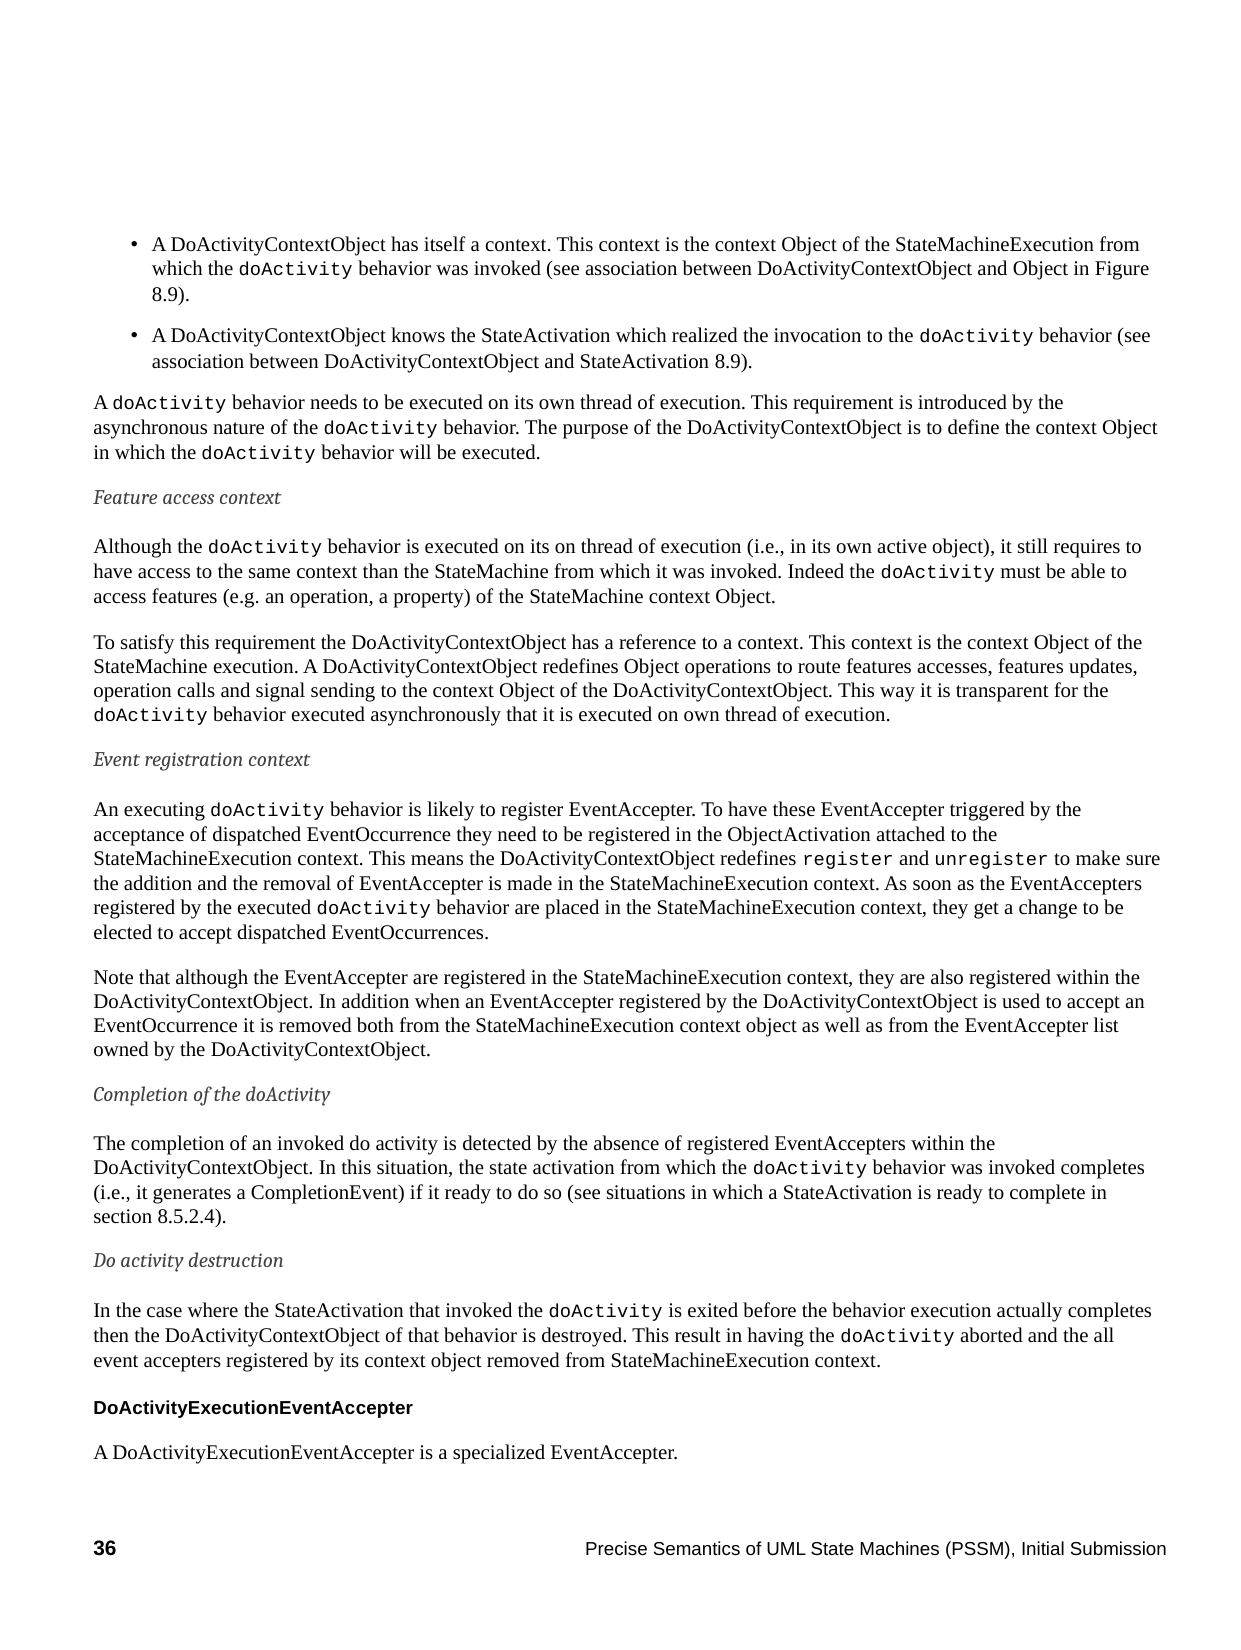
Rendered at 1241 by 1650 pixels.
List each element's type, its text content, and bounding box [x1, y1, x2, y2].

text A DoActivityExecutionEventAccepter is a specialized EventAccepter. [93, 1439, 1164, 1464]
text To satisfy this requirement the DoActivityContextObject has a reference to a context. This context is the context Object of the StateMachine execution. A DoActivityContextObject redefines Object operations to route features accesses, features updates, operation calls and signal sending to the context Object of the DoActivityContextObject. This way it is transparent for the doActivity behavior executed asynchronously that it is executed on own thread of execution. [93, 629, 1164, 727]
text Although the doActivity behavior is executed on its on thread of execution (i.e., in its own active object), it still requires to have access to the same context than the StateMachine from which it was invoked. Indeed the doActivity must be able to access features (e.g. an operation, a property) of the StateMachine context Object. [93, 534, 1164, 608]
subtitle Event registration context [93, 748, 1164, 772]
text In the case where the StateActivation that invoked the doActivity is exited before the behavior execution actually completes then the DoActivityContextObject of that behavior is destroyed. This result in having the doActivity aborted and the all event accepters registered by its context object removed from StateMachineExecution context. [93, 1298, 1164, 1372]
subtitle Completion of the doActivity [93, 1082, 1164, 1106]
text A doActivity behavior needs to be executed on its own thread of execution. This requirement is introduced by the asynchronous nature of the doActivity behavior. The purpose of the DoActivityContextObject is to define the context Object in which the doActivity behavior will be executed. [93, 389, 1164, 465]
subtitle Feature access context [93, 486, 1164, 510]
list A DoActivityContextObject knows the StateActivation which realized the invocation to the doActivity behavior (see association between DoActivityContextObject and StateActivation 8.9). [131, 323, 1164, 373]
list A DoActivityContextObject has itself a context. This context is the context Object of the StateMachineExecution from which the doActivity behavior was invoked (see association between DoActivityContextObject and Object in Figure 8.9). [131, 231, 1164, 306]
subtitle DoActivityExecutionEventAccepter [93, 1397, 1164, 1418]
text The completion of an invoked do activity is detected by the absence of registered EventAccepters within the DoActivityContextObject. In this situation, the state activation from which the doActivity behavior was invoked completes (i.e., it generates a CompletionEvent) if it ready to do so (see situations in which a StateActivation is ready to complete in section 8.5.2.4). [93, 1131, 1164, 1228]
text Note that although the EventAccepter are registered in the StateMachineExecution context, they are also registered within the DoActivityContextObject. In addition when an EventAccepter registered by the DoActivityContextObject is used to accept an EventOccurrence it is removed both from the StateMachineExecution context object as well as from the EventAccepter list owned by the DoActivityContextObject. [93, 965, 1164, 1061]
subtitle Do activity destruction [93, 1249, 1164, 1273]
text An executing doActivity behavior is likely to register EventAccepter. To have these EventAccepter triggered by the acceptance of dispatched EventOccurrence they need to be registered in the ObjectActivation attached to the StateMachineExecution context. This means the DoActivityContextObject redefines register and unregister to make sure the addition and the removal of EventAccepter is made in the StateMachineExecution context. As soon as the EventAccepters registered by the executed doActivity behavior are placed in the StateMachineExecution context, they get a change to be elected to accept dispatched EventOccurrences. [93, 796, 1164, 944]
